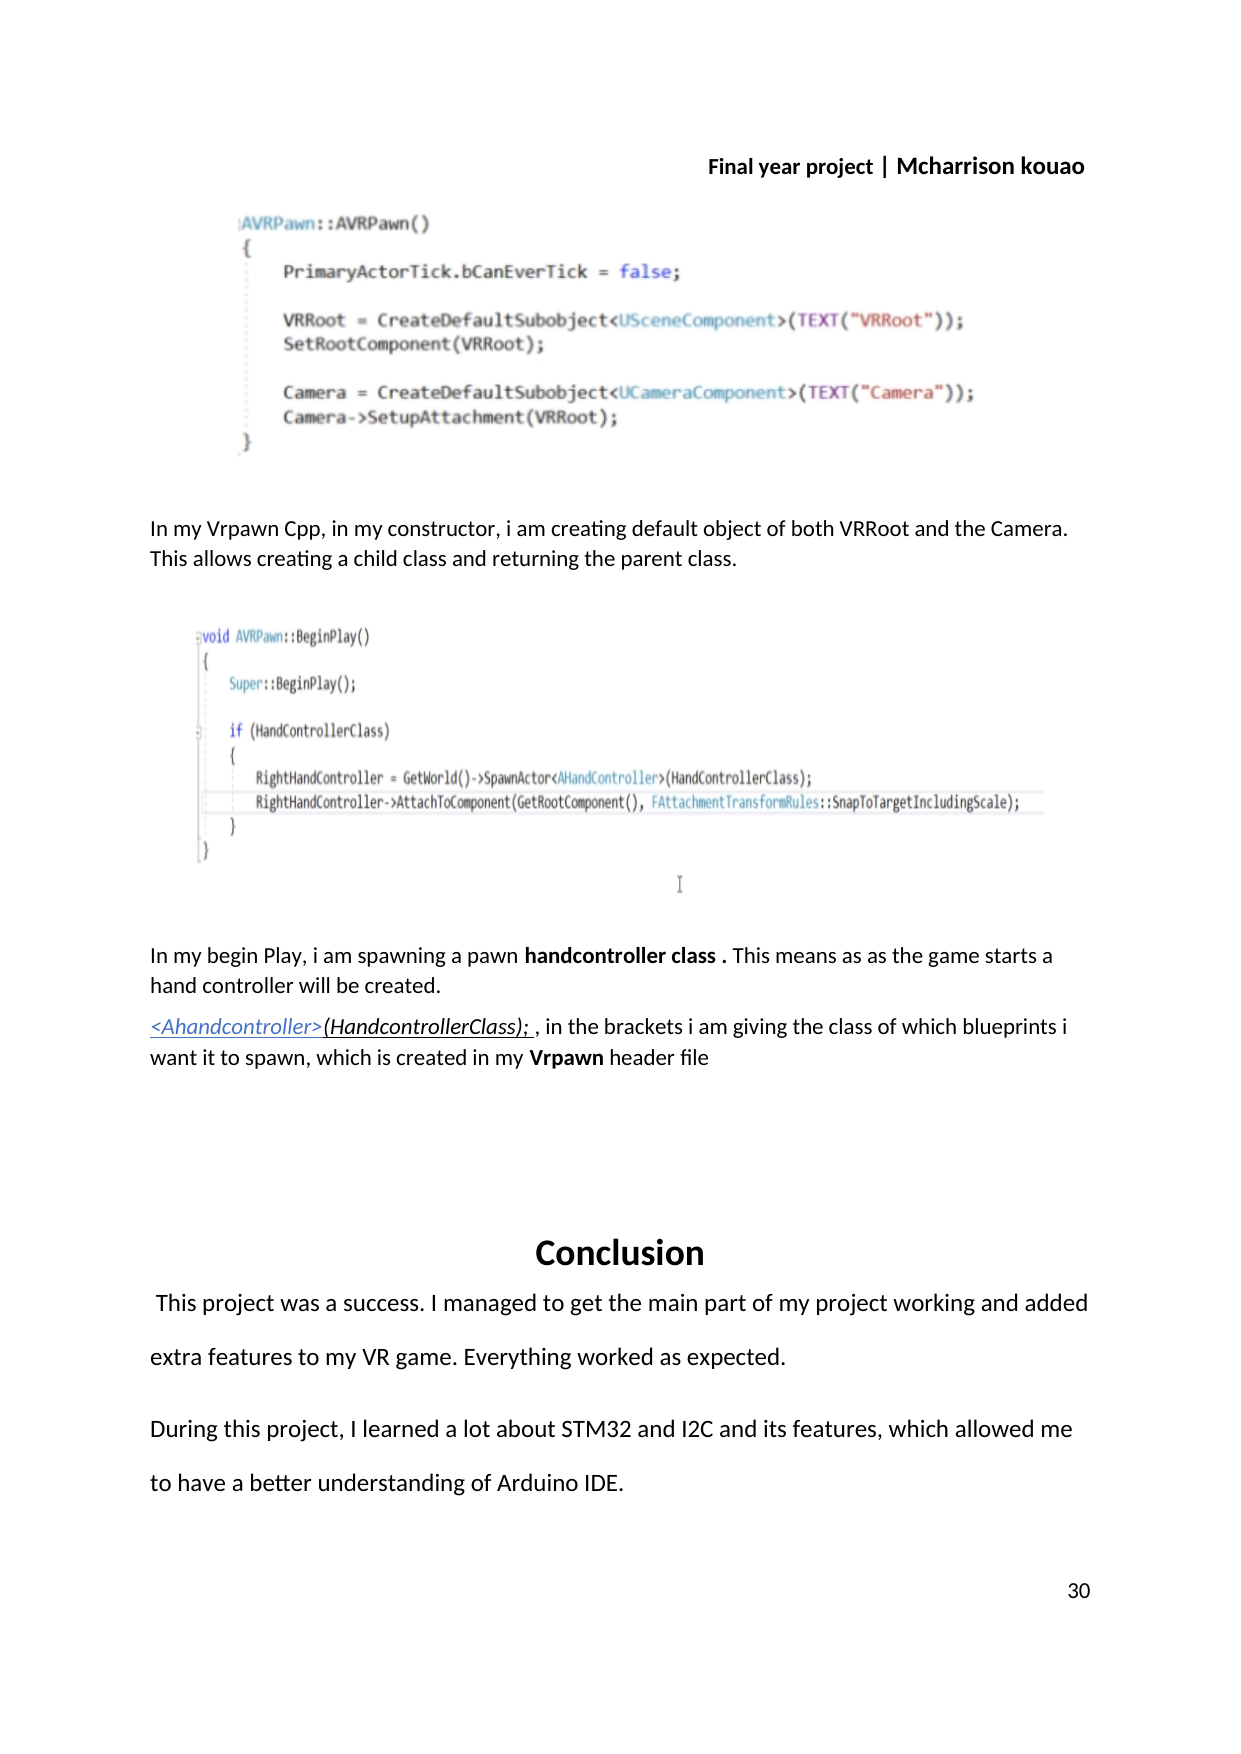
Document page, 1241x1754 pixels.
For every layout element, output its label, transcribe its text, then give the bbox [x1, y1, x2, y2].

picture [238, 210, 1003, 465]
text <Ahandcontroller>(HandcontrollerClass); , in the brackets i am giving the class of which blueprints i want it to spawn, which is created in my Vrpawn header file [150, 1012, 1090, 1071]
text During this project, I learned a lot about STM32 and I2C and its features, which allowed me to have a better understanding of Arduino IDE. [150, 1413, 1090, 1498]
text In my begin Play, i am spawning a pawn handcontroller class . This means as as the game starts a hand controller will be created. [150, 941, 1090, 999]
text This project was a success. I managed to get the main part of my project working and added extra features to my VR game. Everything worked as expected. [150, 1287, 1090, 1372]
text In my Vrpawn Cpp, in my constructor, i am creating default object of both VRRoot and the Camera. This allows creating a child class and returning the parent class. [150, 514, 1090, 572]
picture [196, 625, 1045, 899]
subtitle Conclusion [150, 1228, 1090, 1274]
